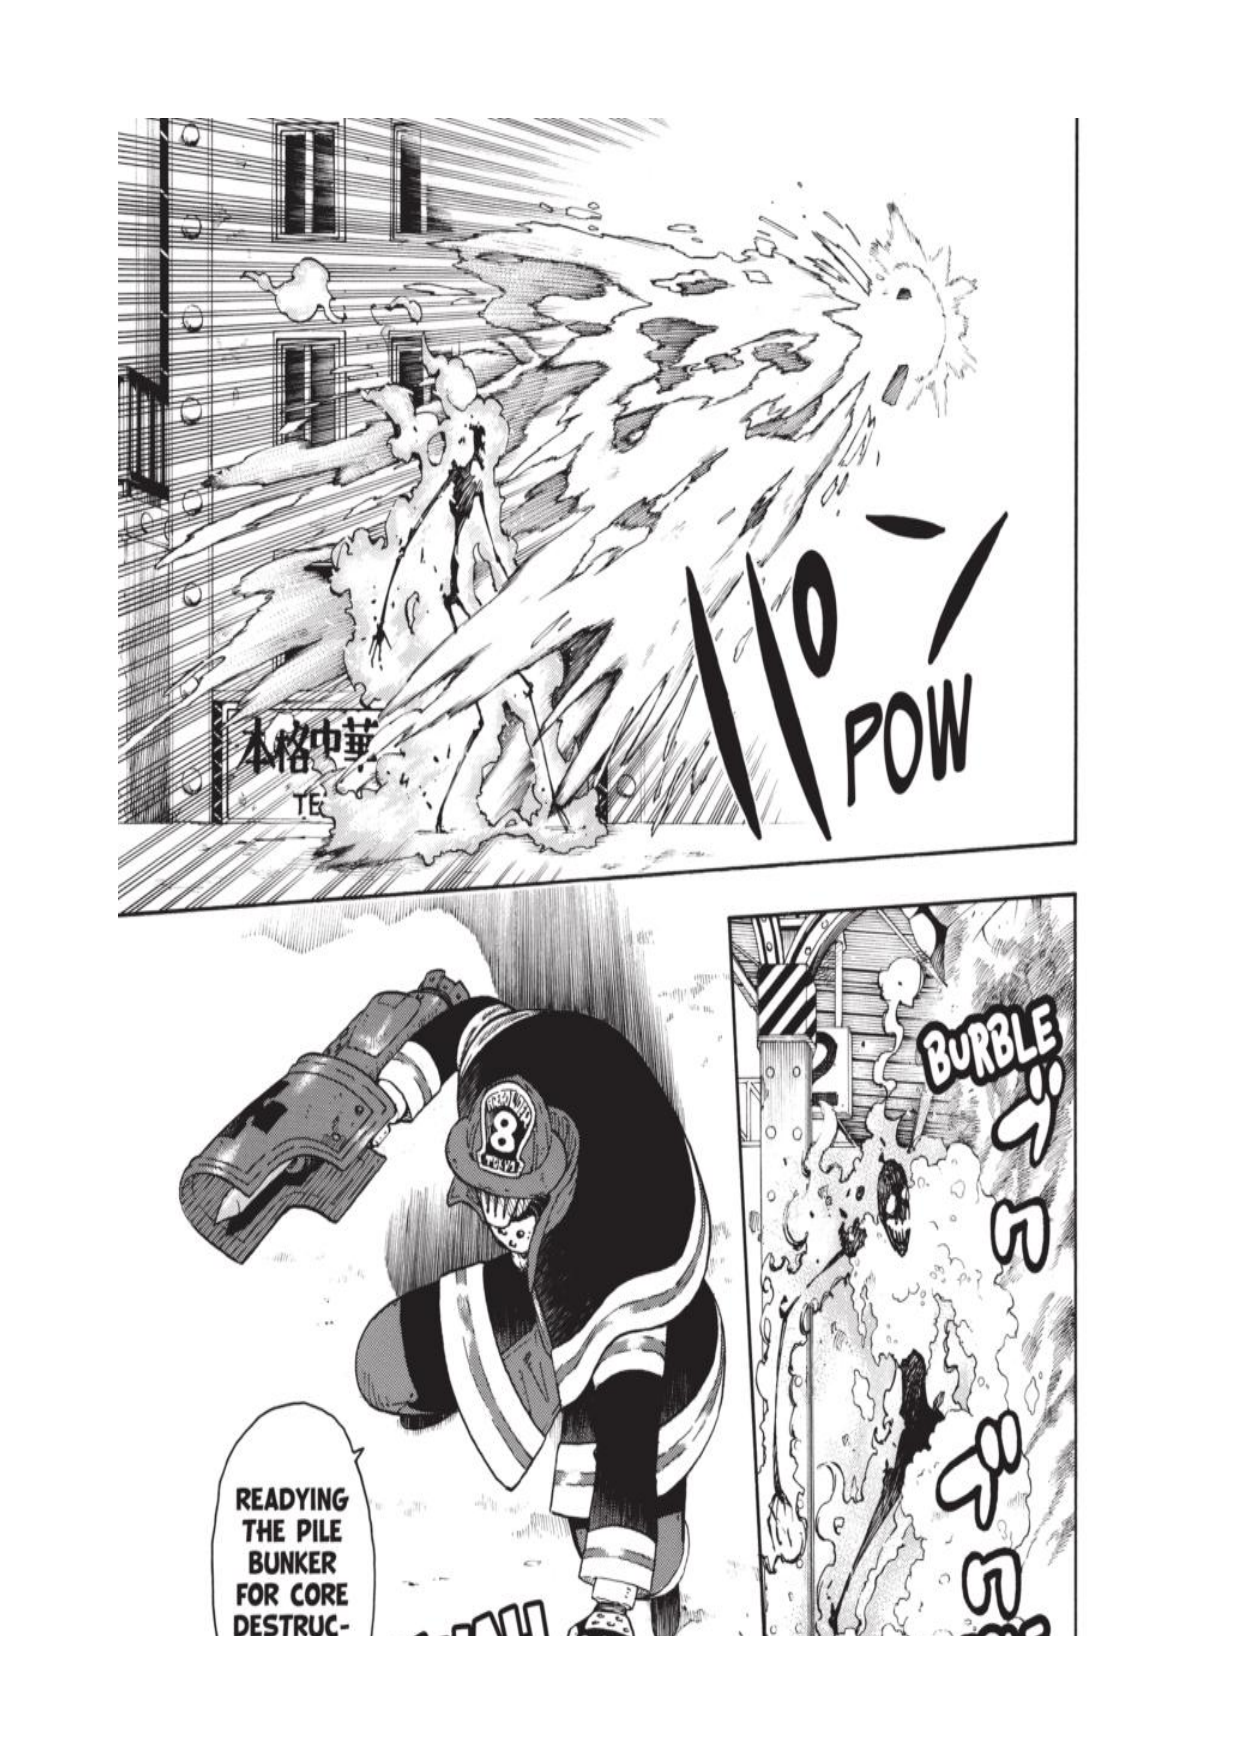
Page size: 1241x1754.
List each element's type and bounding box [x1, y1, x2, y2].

picture [118, 118, 1137, 1636]
